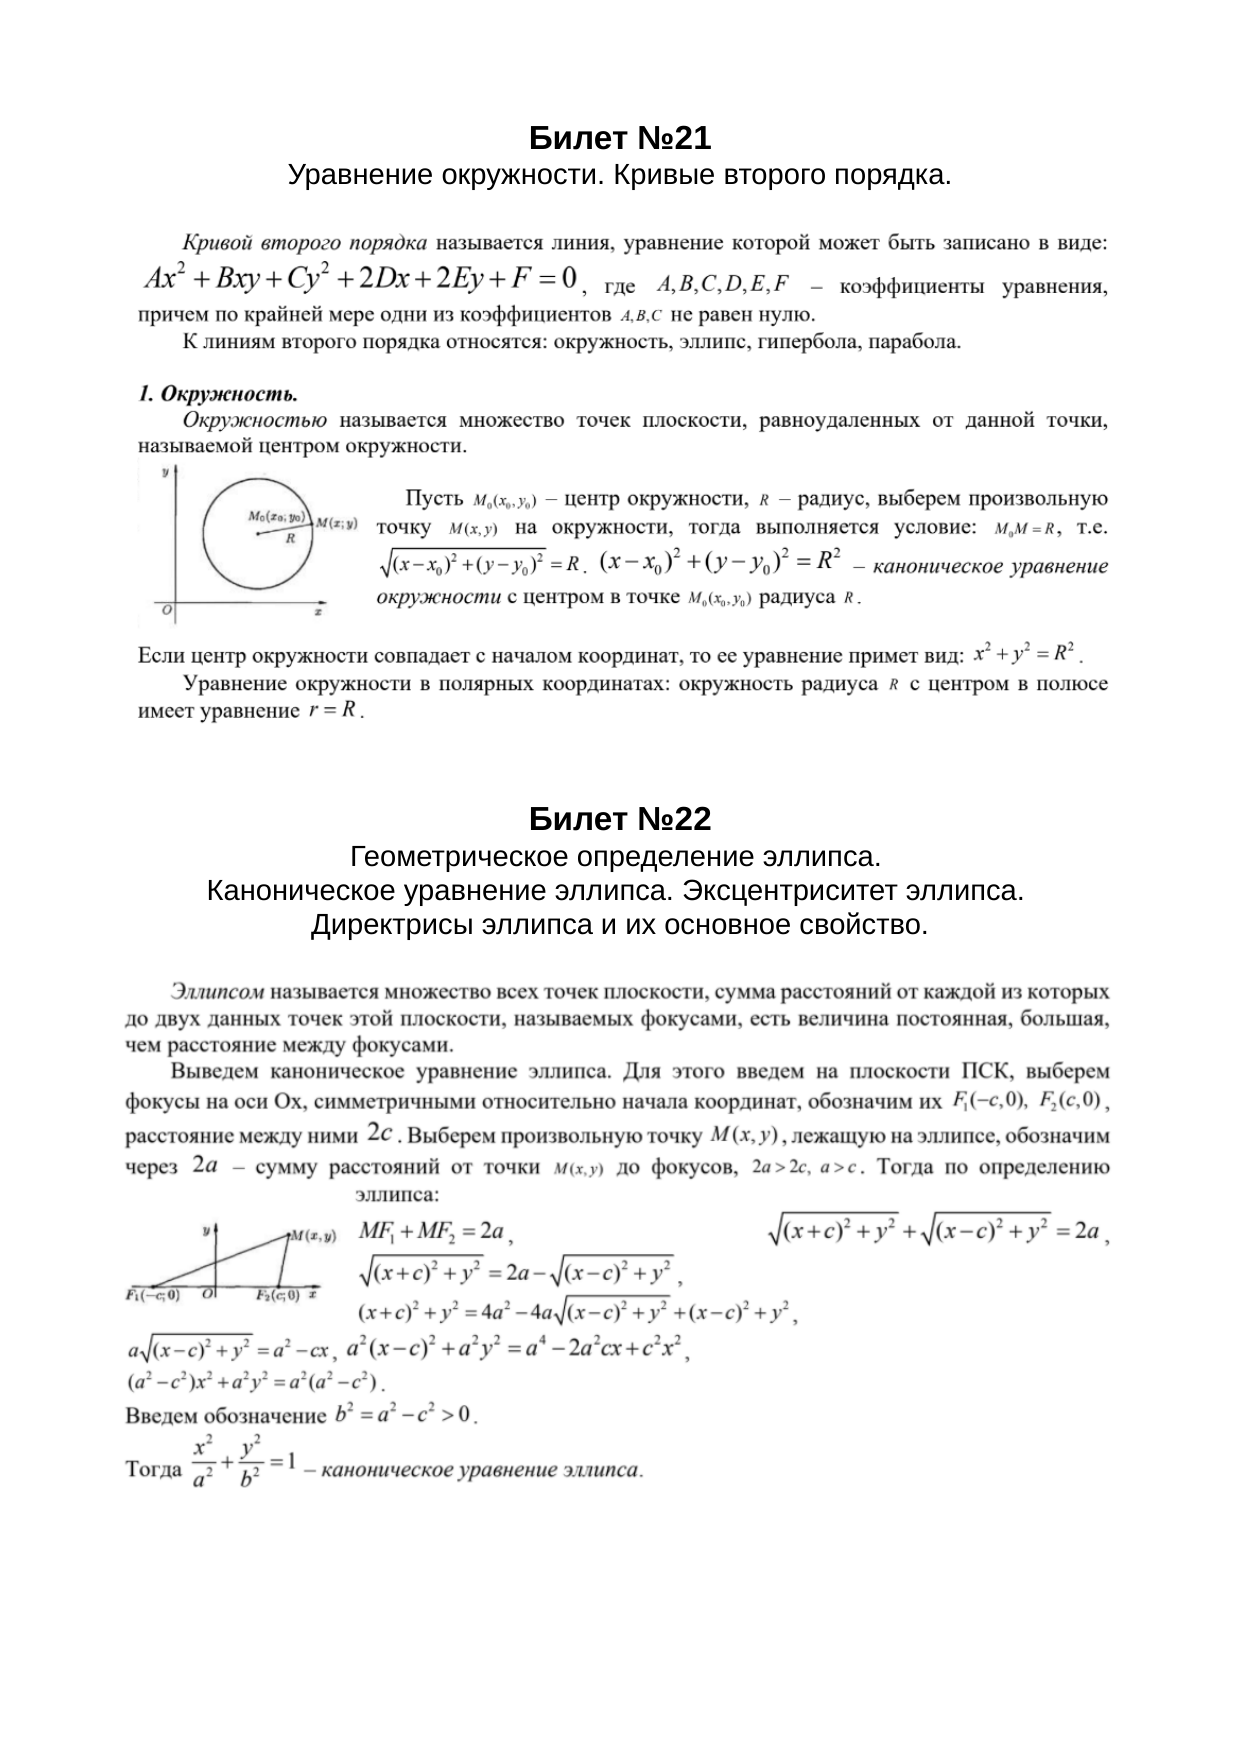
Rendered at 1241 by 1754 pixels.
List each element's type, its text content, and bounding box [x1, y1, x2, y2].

text Каноническое уравнение эллипса. Эксцентриситет эллипса. [118, 872, 1122, 907]
text Уравнение окружности. Кривые второго порядка. [118, 157, 1122, 191]
picture [118, 975, 1123, 1488]
text Билет №22 [118, 799, 1122, 838]
text Директрисы эллипса и их основное свойство. [118, 907, 1122, 941]
text Геометрическое определение эллипса. [118, 838, 1122, 872]
text Билет №21 [118, 118, 1122, 157]
picture [118, 225, 1123, 737]
